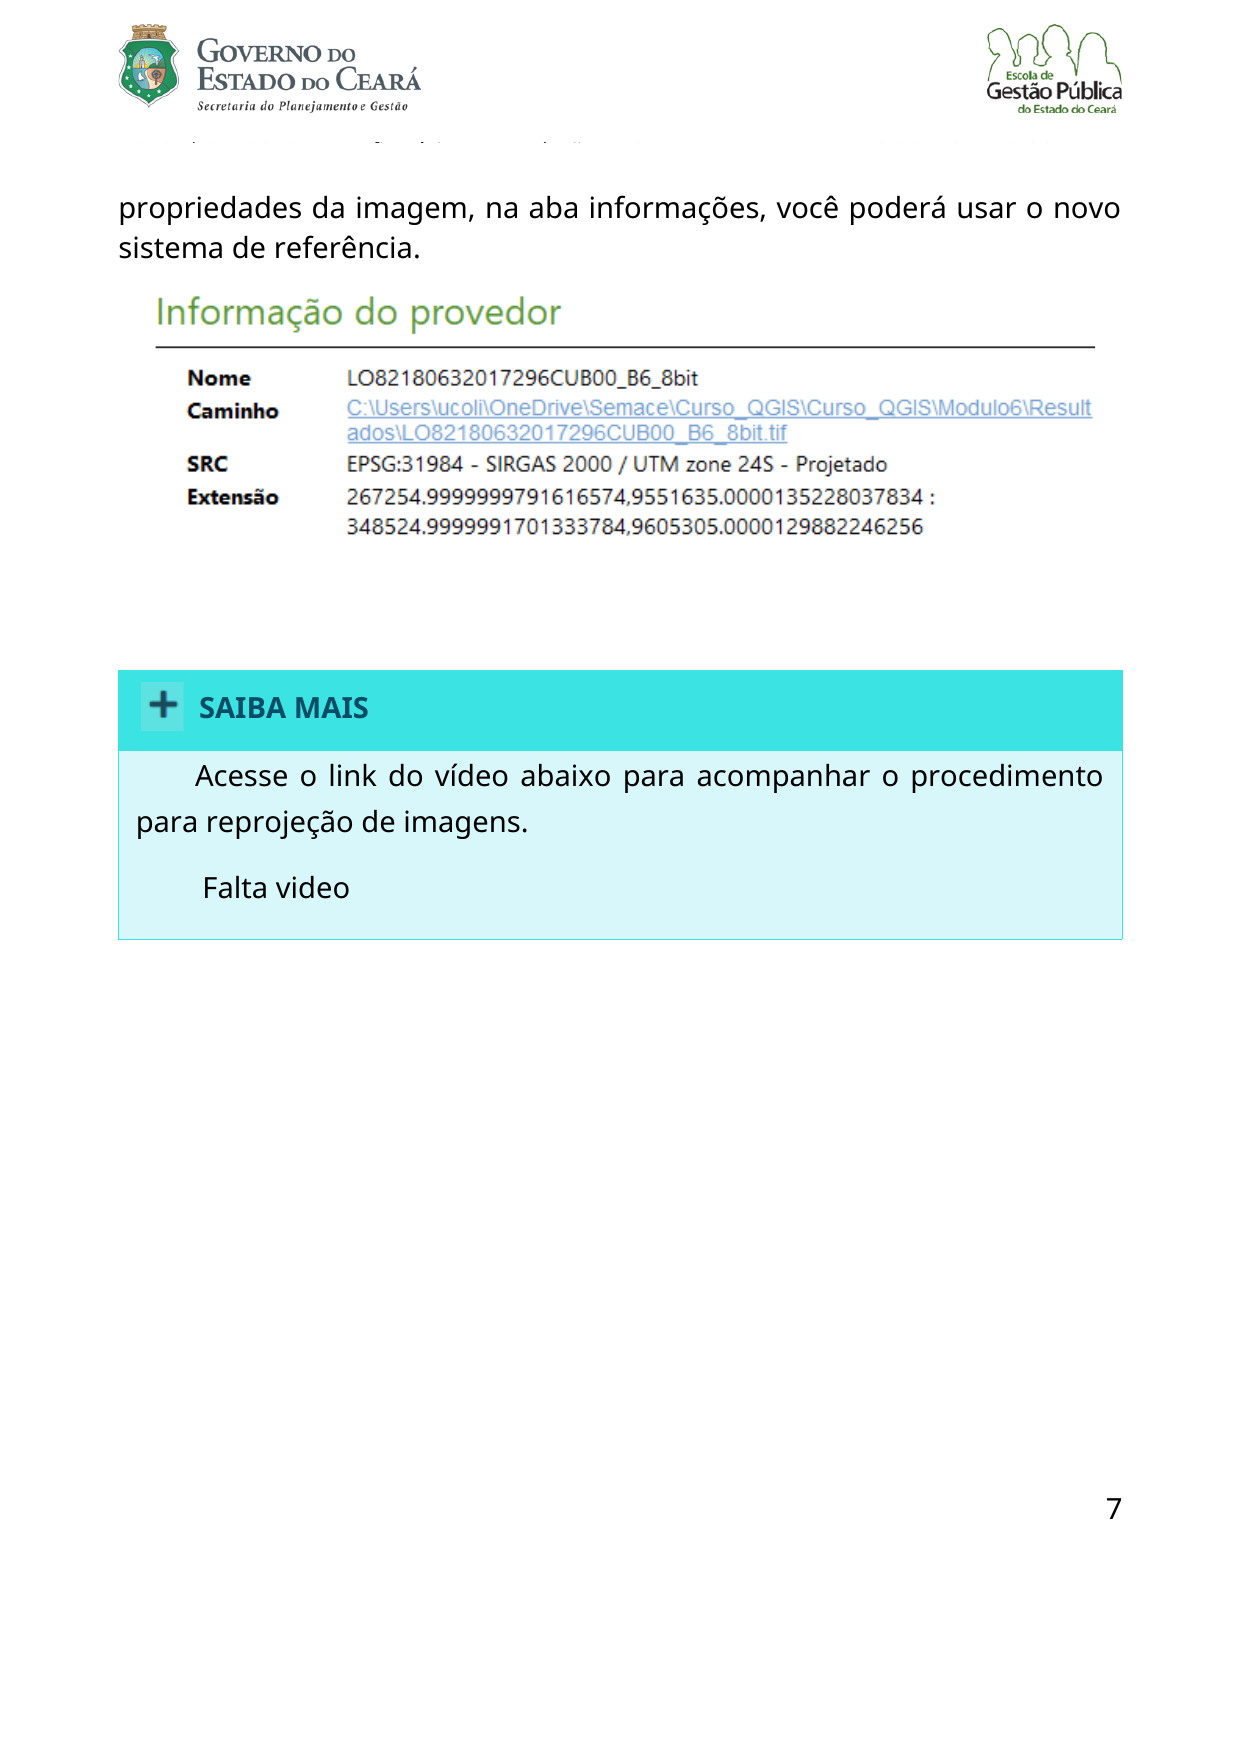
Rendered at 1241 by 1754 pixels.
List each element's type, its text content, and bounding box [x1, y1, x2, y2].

picture [118, 24, 1122, 113]
picture [141, 682, 184, 731]
picture [145, 281, 1096, 547]
table_header SAIBA MAIS [119, 671, 1122, 750]
text propriedades da imagem, na aba informações, você poderá usar o novo sistema de referência. [118, 187, 1122, 267]
table_cell Acesse o link do vídeo abaixo para acompanhar o procedimento para reprojeção de imagens. Falta video [119, 751, 1122, 939]
